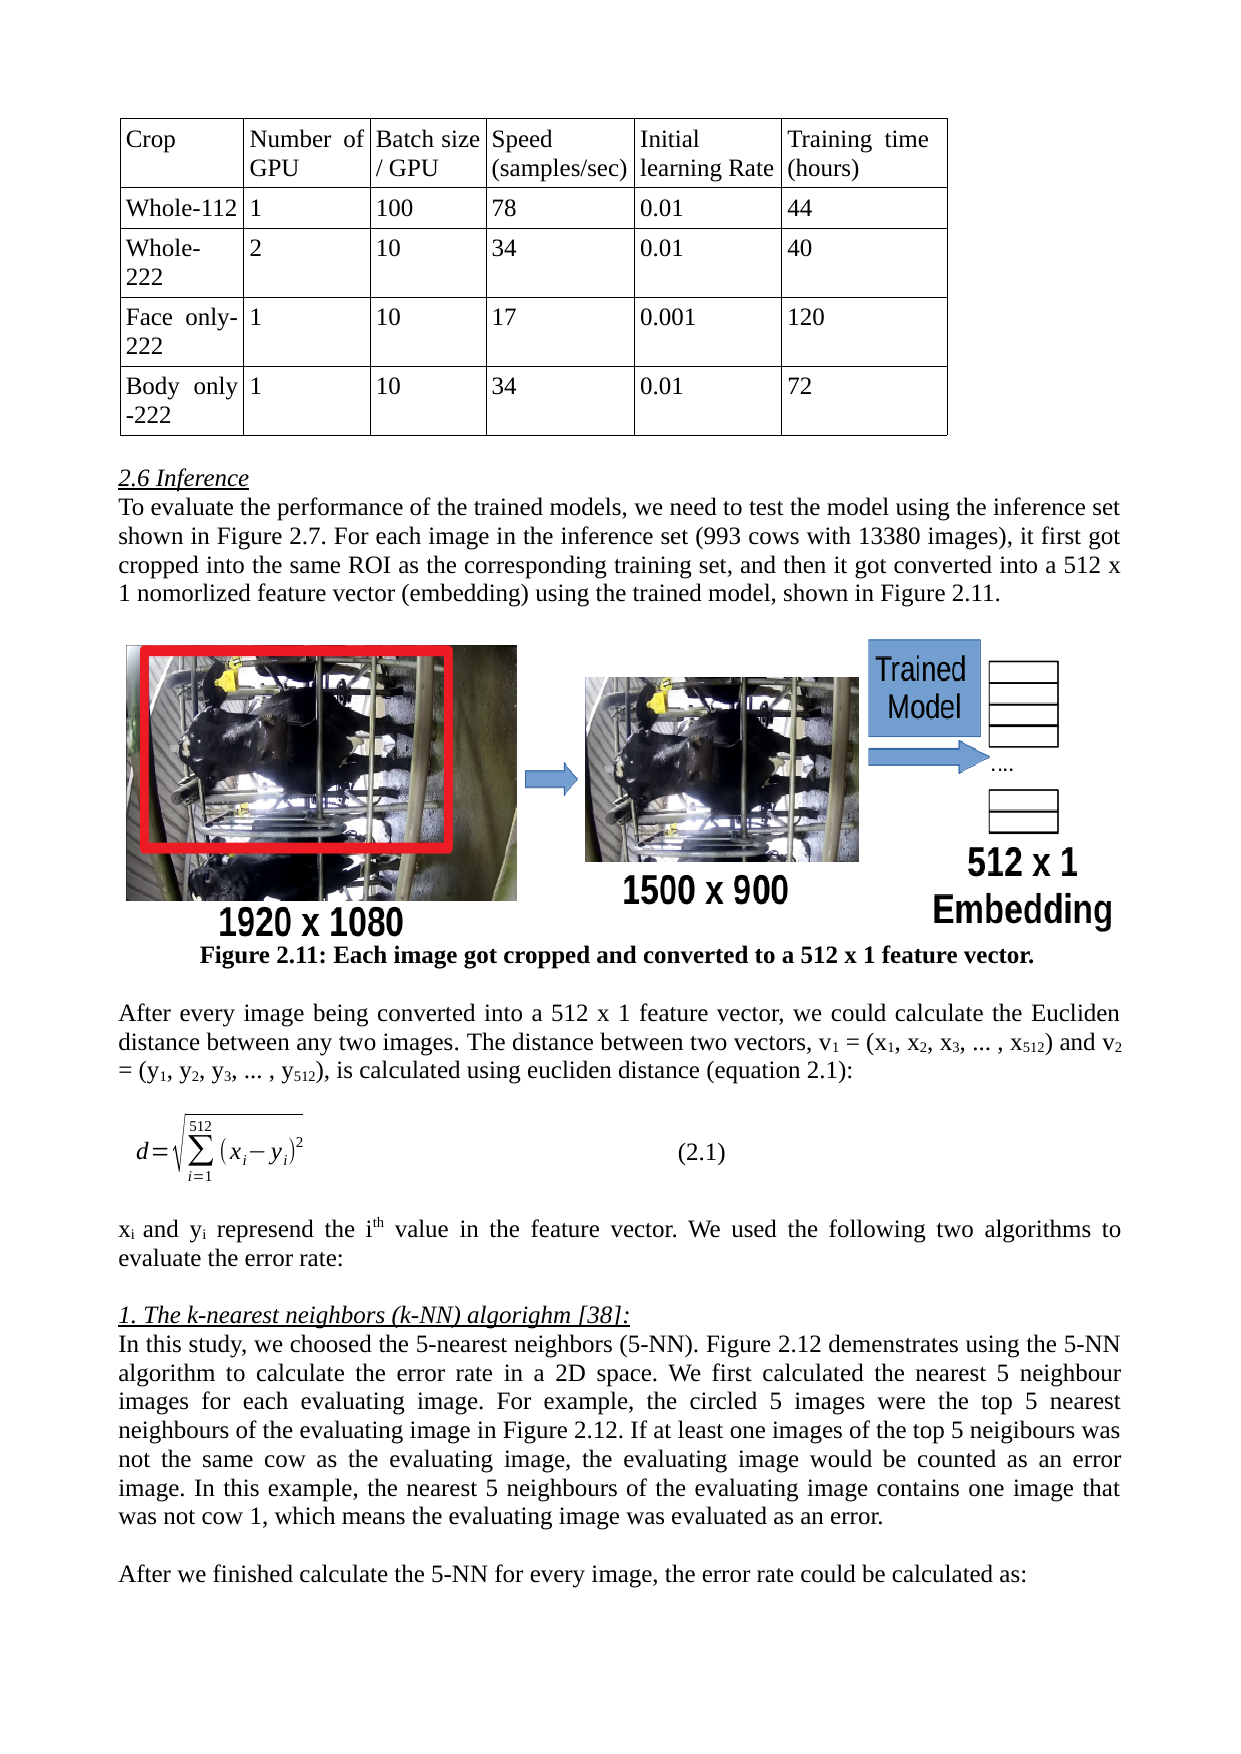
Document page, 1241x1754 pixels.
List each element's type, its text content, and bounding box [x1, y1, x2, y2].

text After we finished calculate the 5-NN for every image, the error rate could be calculated as: [118, 1559, 1122, 1588]
text 1. The k-nearest neighbors (k-NN) algorighm [38]: [118, 1300, 1122, 1329]
table_cell 10 [371, 367, 486, 435]
table_cell 0.001 [635, 298, 781, 366]
table_cell 10 [371, 298, 486, 366]
table_header Speed (samples/sec) [487, 119, 634, 187]
table_cell Body only -222 [121, 367, 243, 435]
table_cell 17 [487, 298, 634, 366]
table_cell 34 [487, 367, 634, 435]
table_header Number of GPU [244, 119, 370, 187]
table_cell 0.01 [635, 229, 781, 297]
table_cell 34 [487, 229, 634, 297]
table_header Crop [121, 119, 243, 187]
text In this study, we choosed the 5-nearest neighbors (5-NN). Figure 2.12 demenstrates using the 5-NN algorithm to calculate the error rate in a 2D space. We first calculated the nearest 5 neighbour images for each evaluating image. For example, the circled 5 images were the top 5 nearest neighbours of the evaluating image in Figure 2.12. If at least one images of the top 5 neigibours was not the same cow as the evaluating image, the evaluating image would be counted as an error image. In this example, the nearest 5 neighbours of the evaluating image contains one image that was not cow 1, which means the evaluating image was evaluated as an error. [118, 1329, 1122, 1530]
table_cell 44 [782, 188, 947, 227]
text To evaluate the performance of the trained models, we need to test the model using the inference set shown in Figure 2.7. For each image in the inference set (993 cows with 13380 images), it first got cropped into the same ROI as the corresponding training set, and then it got converted into a 512 x 1 nomorlized feature vector (embedding) using the trained model, shown in Figure 2.11. [118, 492, 1122, 607]
table_cell 10 [371, 229, 486, 297]
table_cell 72 [782, 367, 947, 435]
table_cell Whole-112 [121, 188, 243, 227]
picture [118, 636, 1123, 941]
table_cell 2 [244, 229, 370, 297]
table_cell 78 [487, 188, 634, 227]
table_cell 0.01 [635, 188, 781, 227]
table_cell Face only-222 [121, 298, 243, 366]
table_cell 120 [782, 298, 947, 366]
text 2.6 Inference [118, 463, 1122, 492]
table_cell 40 [782, 229, 947, 297]
table_cell 0.01 [635, 367, 781, 435]
table_cell 100 [371, 188, 486, 227]
table_cell Whole-222 [121, 229, 243, 297]
table_header Initial learning Rate [635, 119, 781, 187]
text After every image being converted into a 512 x 1 feature vector, we could calculate the Eucliden distance between any two images. The distance between two vectors, v1 = (x1, x2, x3, ... , x512) and v2 = (y1, y2, y3, ... , y512), is calculated using eucliden distance (equation 2.1): [118, 998, 1122, 1084]
text (2.1) [118, 1113, 1122, 1185]
table_cell 1 [244, 298, 370, 366]
text Figure 2.11: Each image got cropped and converted to a 512 x 1 feature vector. [118, 941, 1122, 969]
table_header Training time (hours) [782, 119, 947, 187]
text xi and yi represend the ith value in the feature vector. We used the following two algorithms to evaluate the error rate: [118, 1214, 1122, 1271]
table_header Batch size / GPU [371, 119, 486, 187]
table_cell 1 [244, 188, 370, 227]
table_cell 1 [244, 367, 370, 435]
